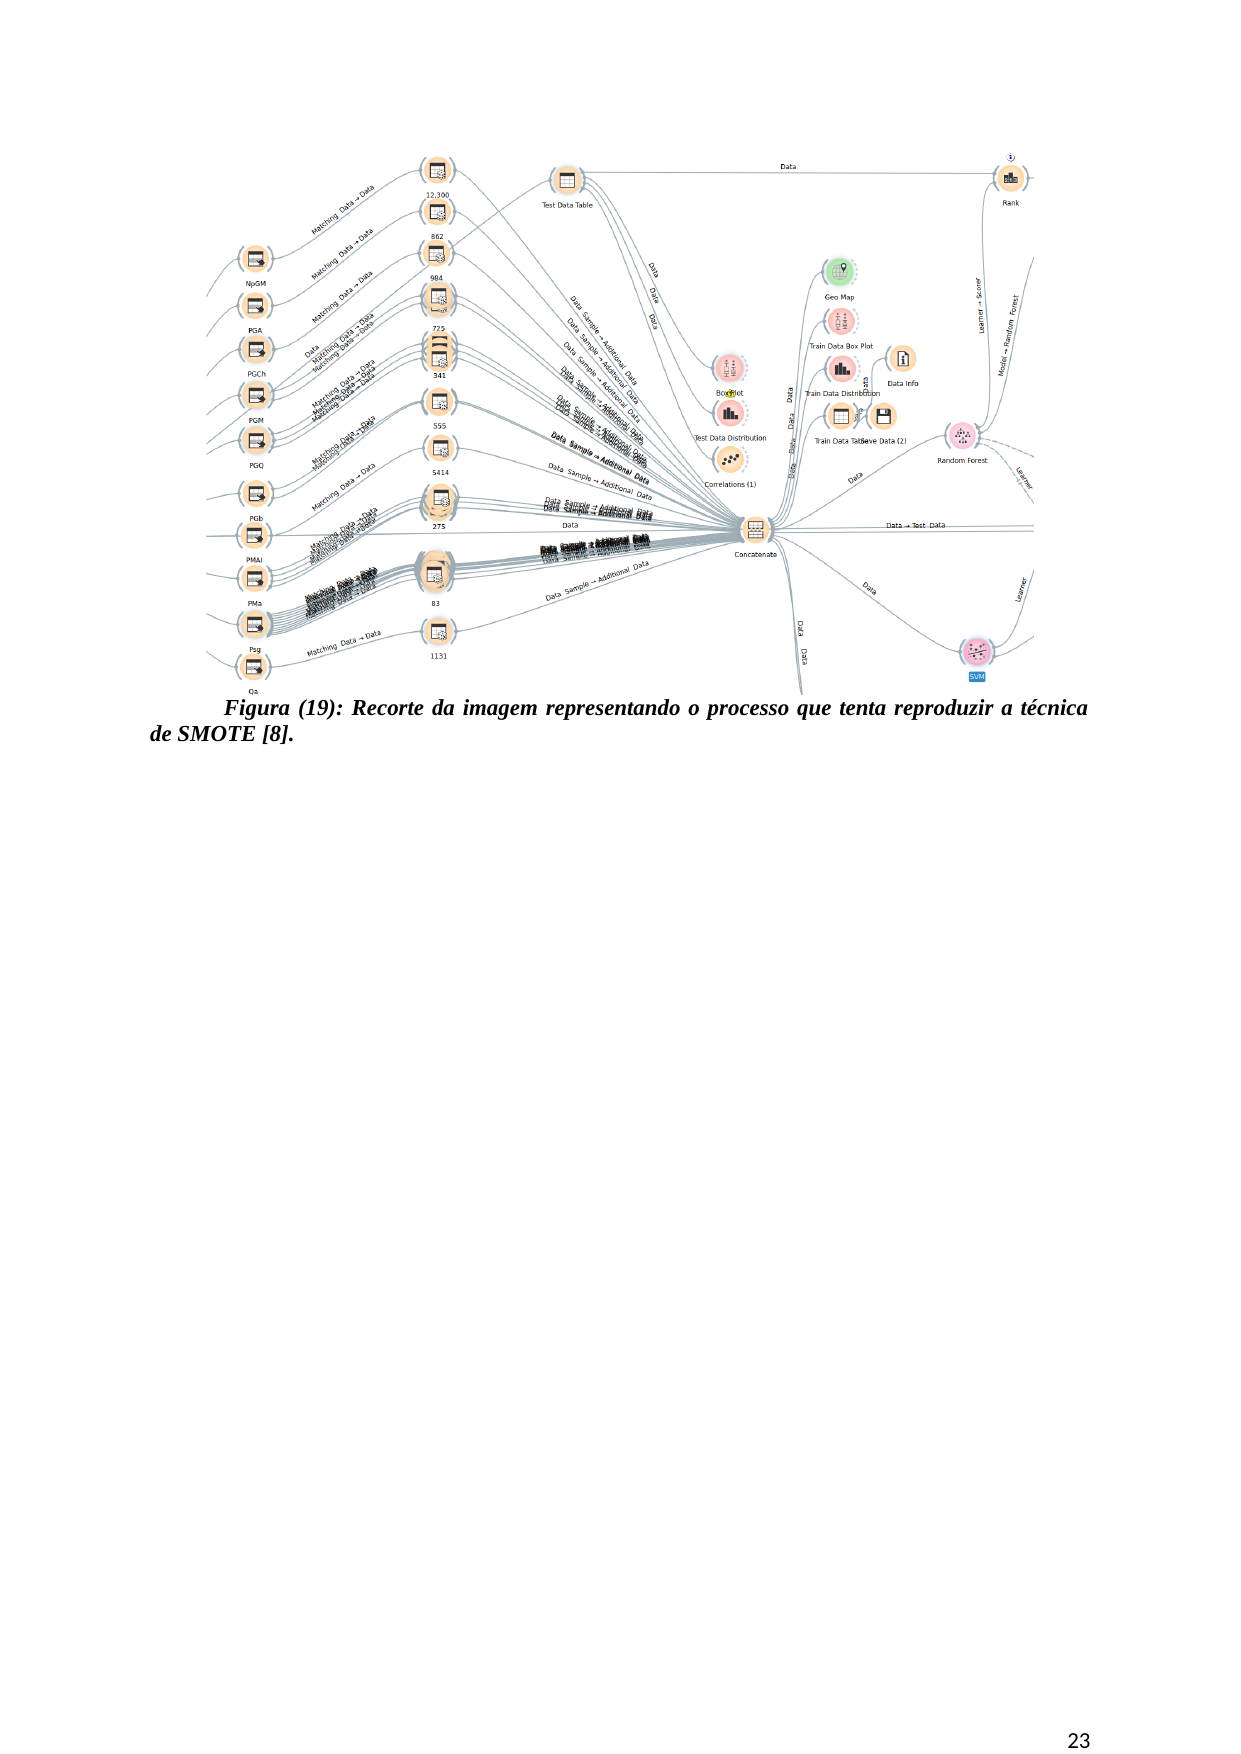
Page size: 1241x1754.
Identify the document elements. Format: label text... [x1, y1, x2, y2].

text Figura (19): Recorte da imagem representando o processo que tenta reproduzir a técnica de SMOTE [8]. [150, 150, 1090, 747]
picture [206, 150, 1034, 695]
